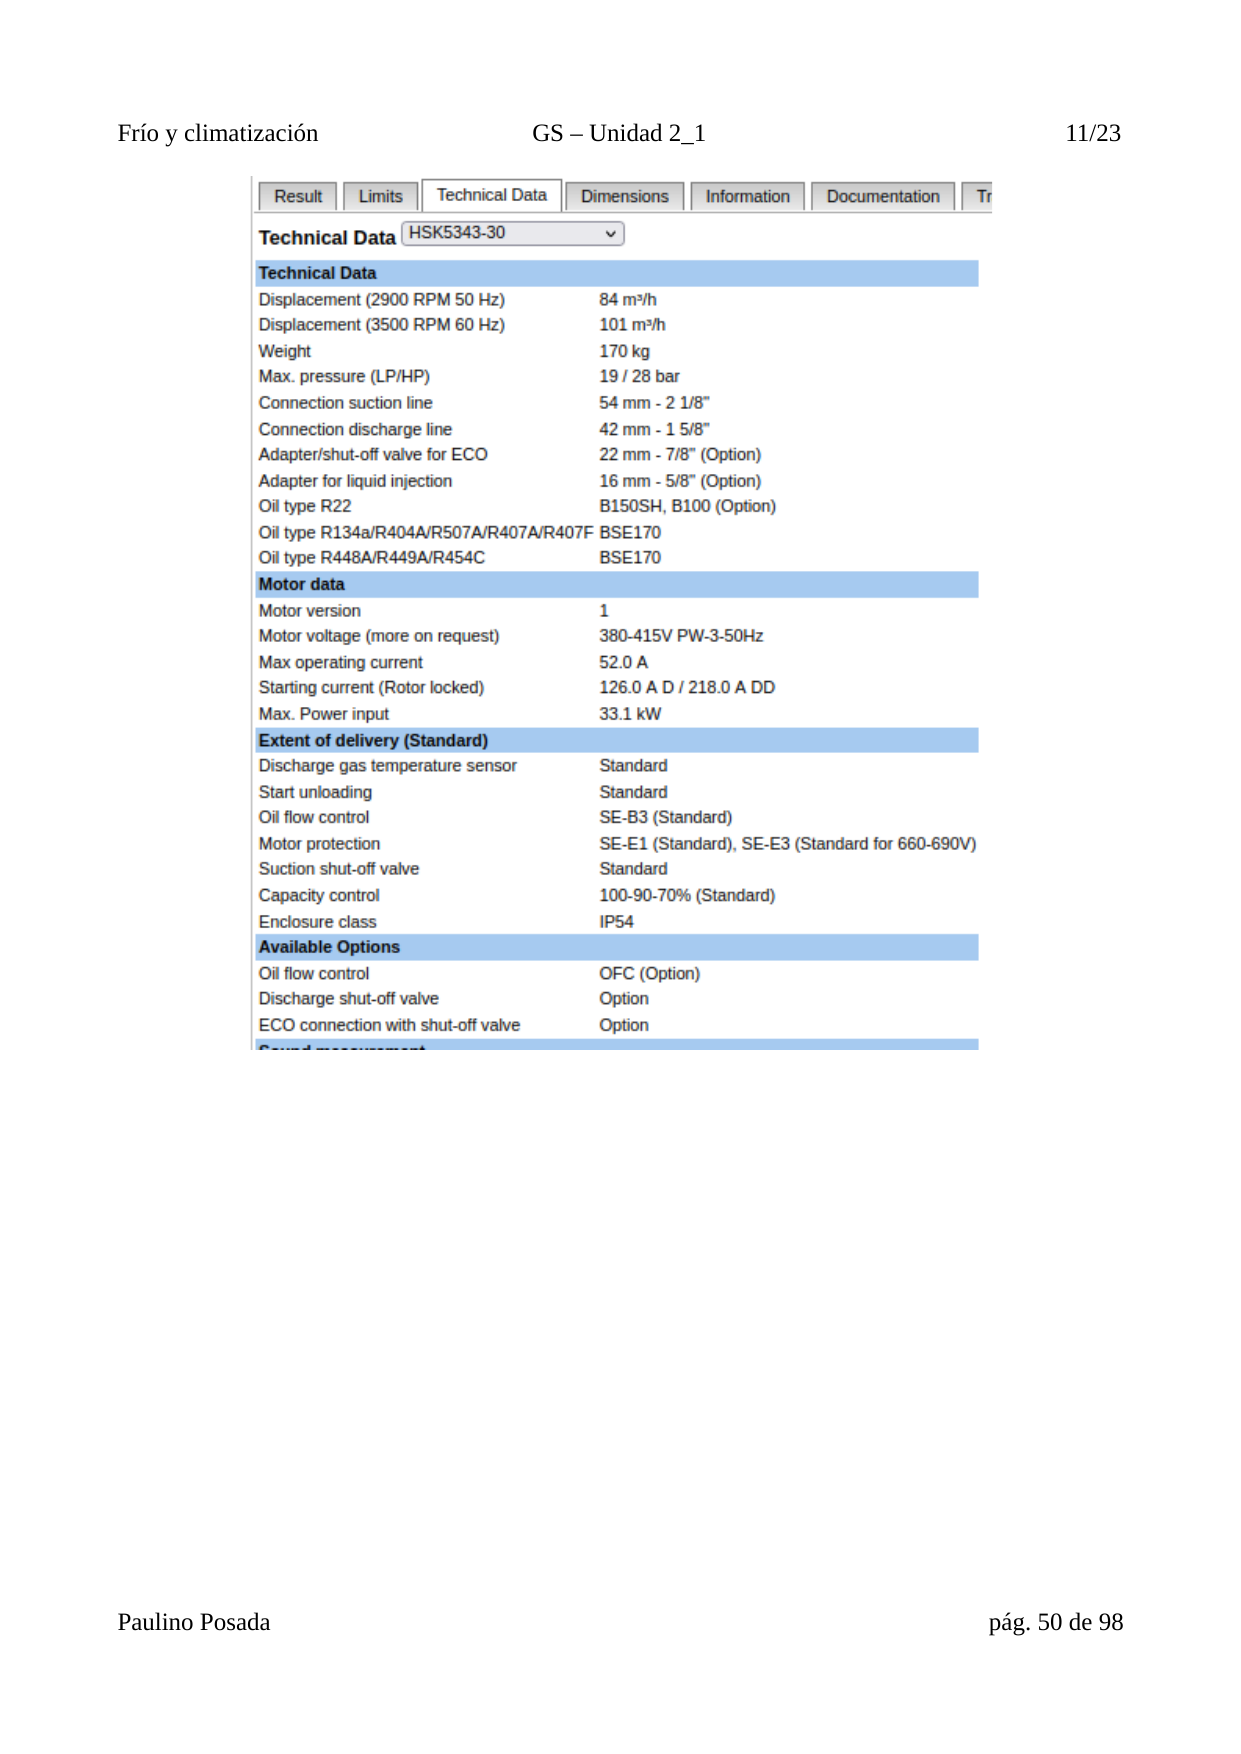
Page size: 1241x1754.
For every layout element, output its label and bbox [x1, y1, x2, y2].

picture [248, 176, 993, 1050]
